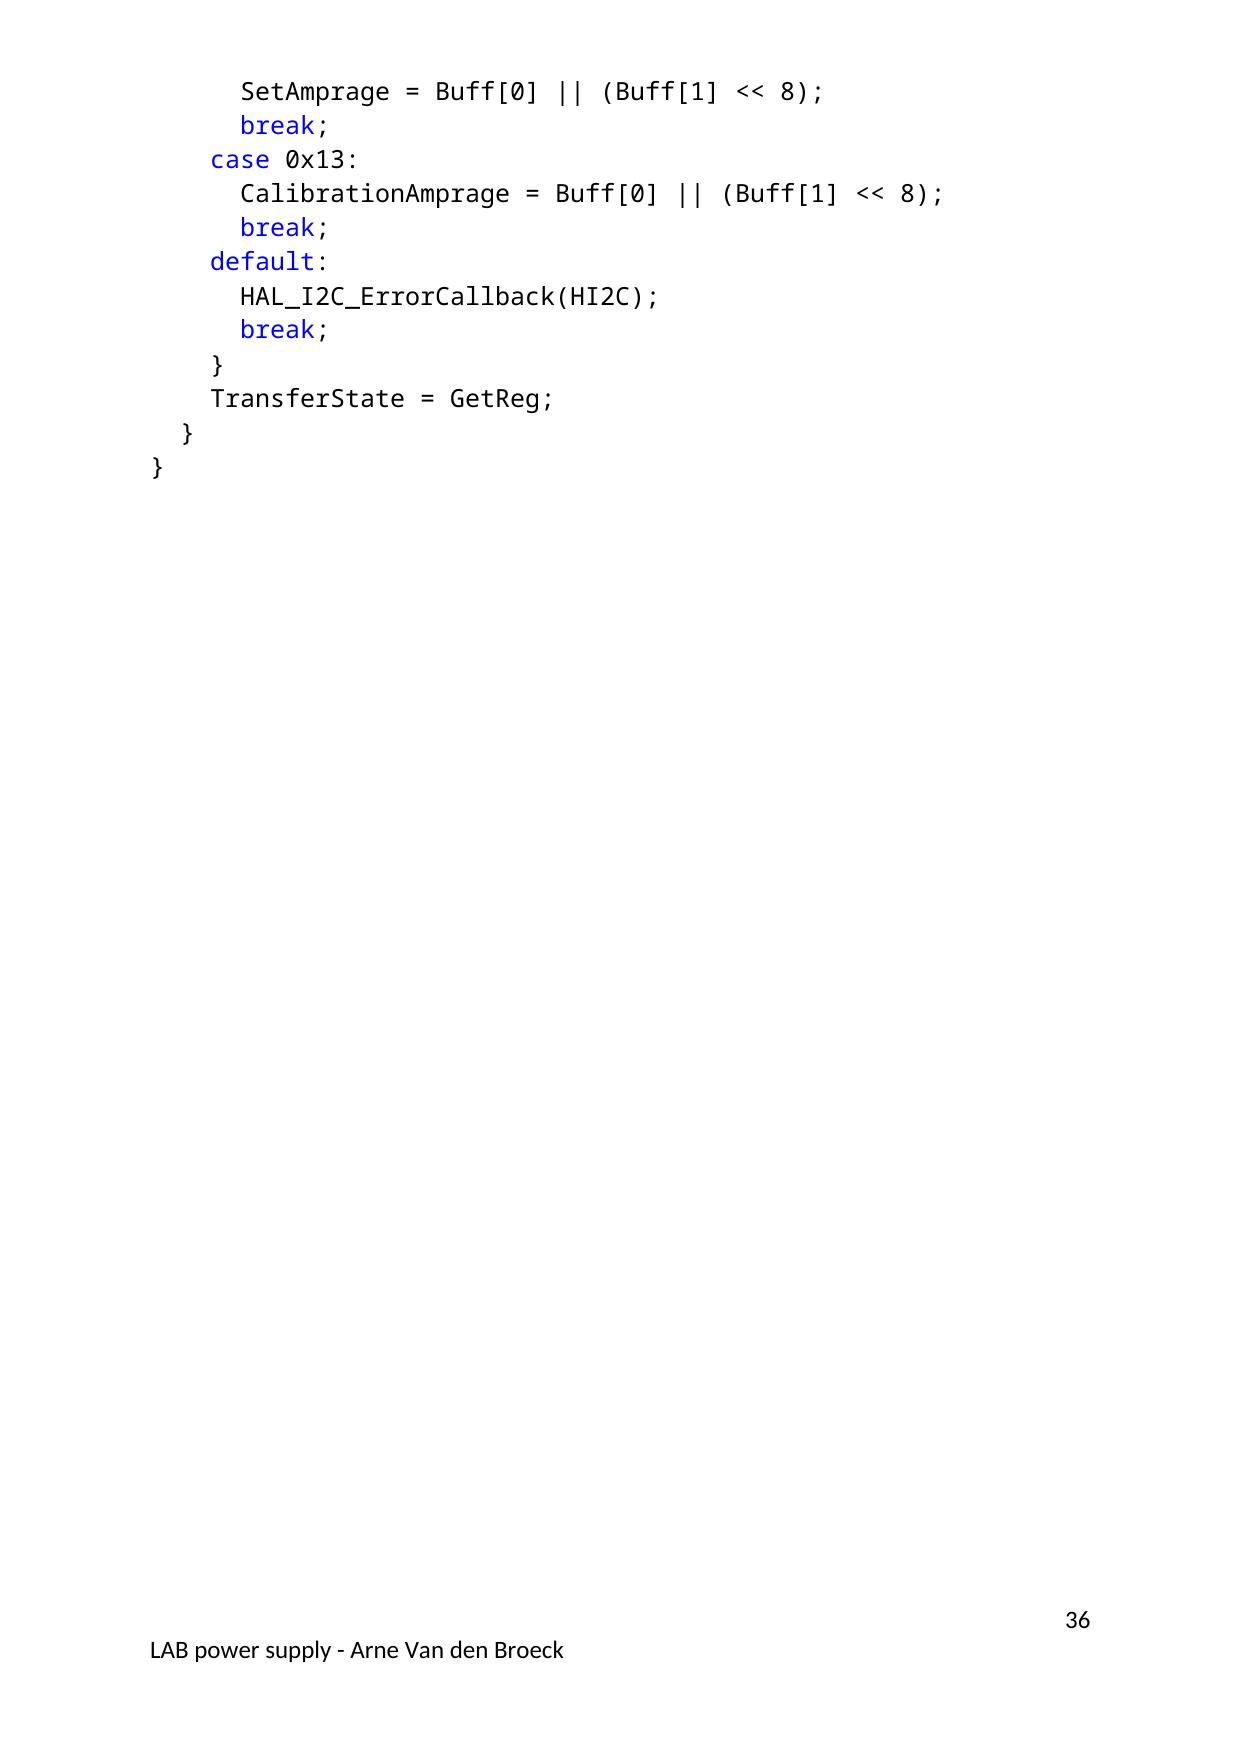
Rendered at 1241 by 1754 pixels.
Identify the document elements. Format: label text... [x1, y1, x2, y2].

text SetAmprage = Buff[0] || (Buff[1] << 8); break; case 0x13: CalibrationAmprage = Buff[0] || (Buff[1] << 8); break; default: HAL_I2C_ErrorCallback(HI2C); break; } TransferState = GetReg; } } [150, 74, 1090, 482]
